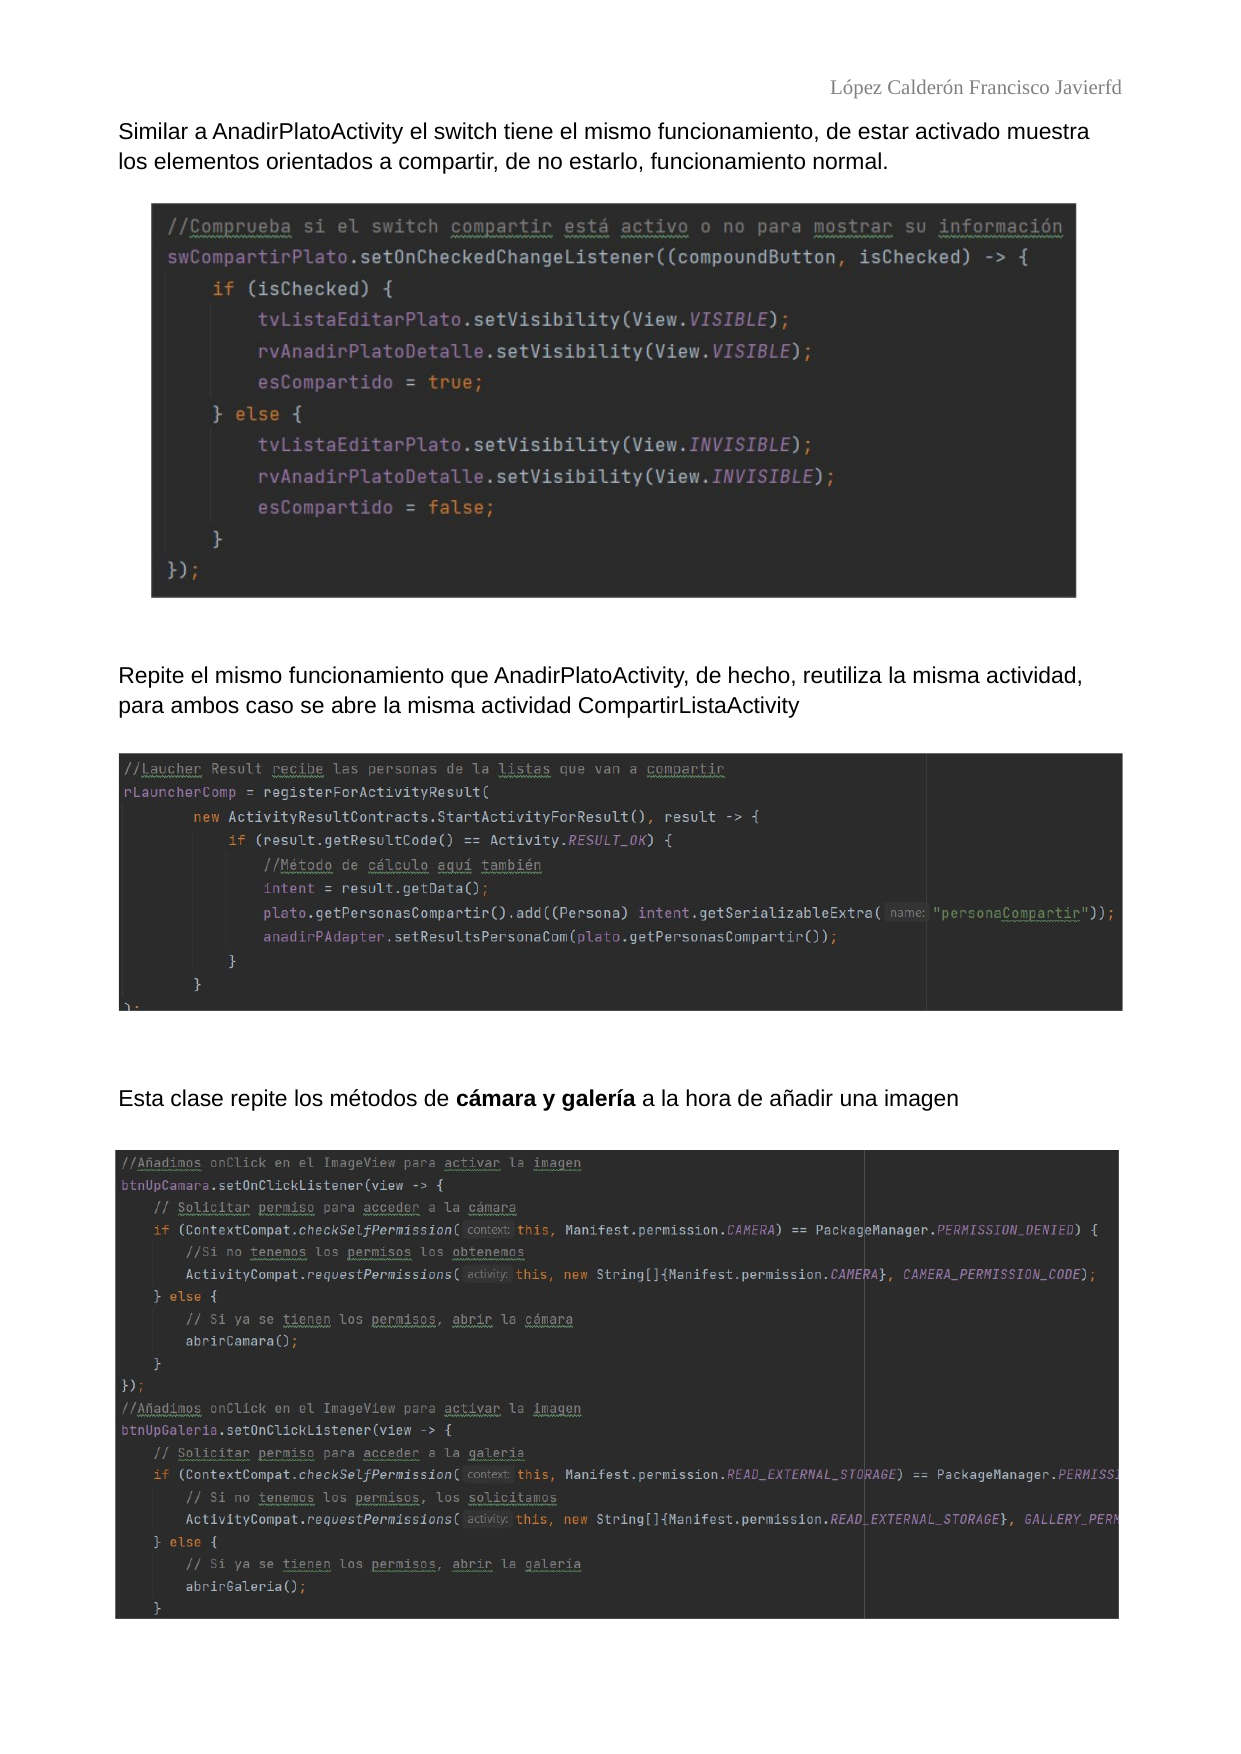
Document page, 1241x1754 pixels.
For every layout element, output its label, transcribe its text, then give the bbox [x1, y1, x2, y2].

text Esta clase repite los métodos de cámara y galería a la hora de añadir una imagen [118, 1085, 1122, 1111]
picture [118, 753, 1123, 1011]
text Repite el mismo funcionamiento que AnadirPlatoActivity, de hecho, reutiliza la misma actividad, para ambos caso se abre la misma actividad CompartirListaActivity [118, 662, 1122, 718]
picture [115, 1150, 1119, 1619]
picture [151, 203, 1077, 598]
text Similar a AnadirPlatoActivity el switch tiene el mismo funcionamiento, de estar activado muestra los elementos orientados a compartir, de no estarlo, funcionamiento normal. [118, 118, 1122, 175]
